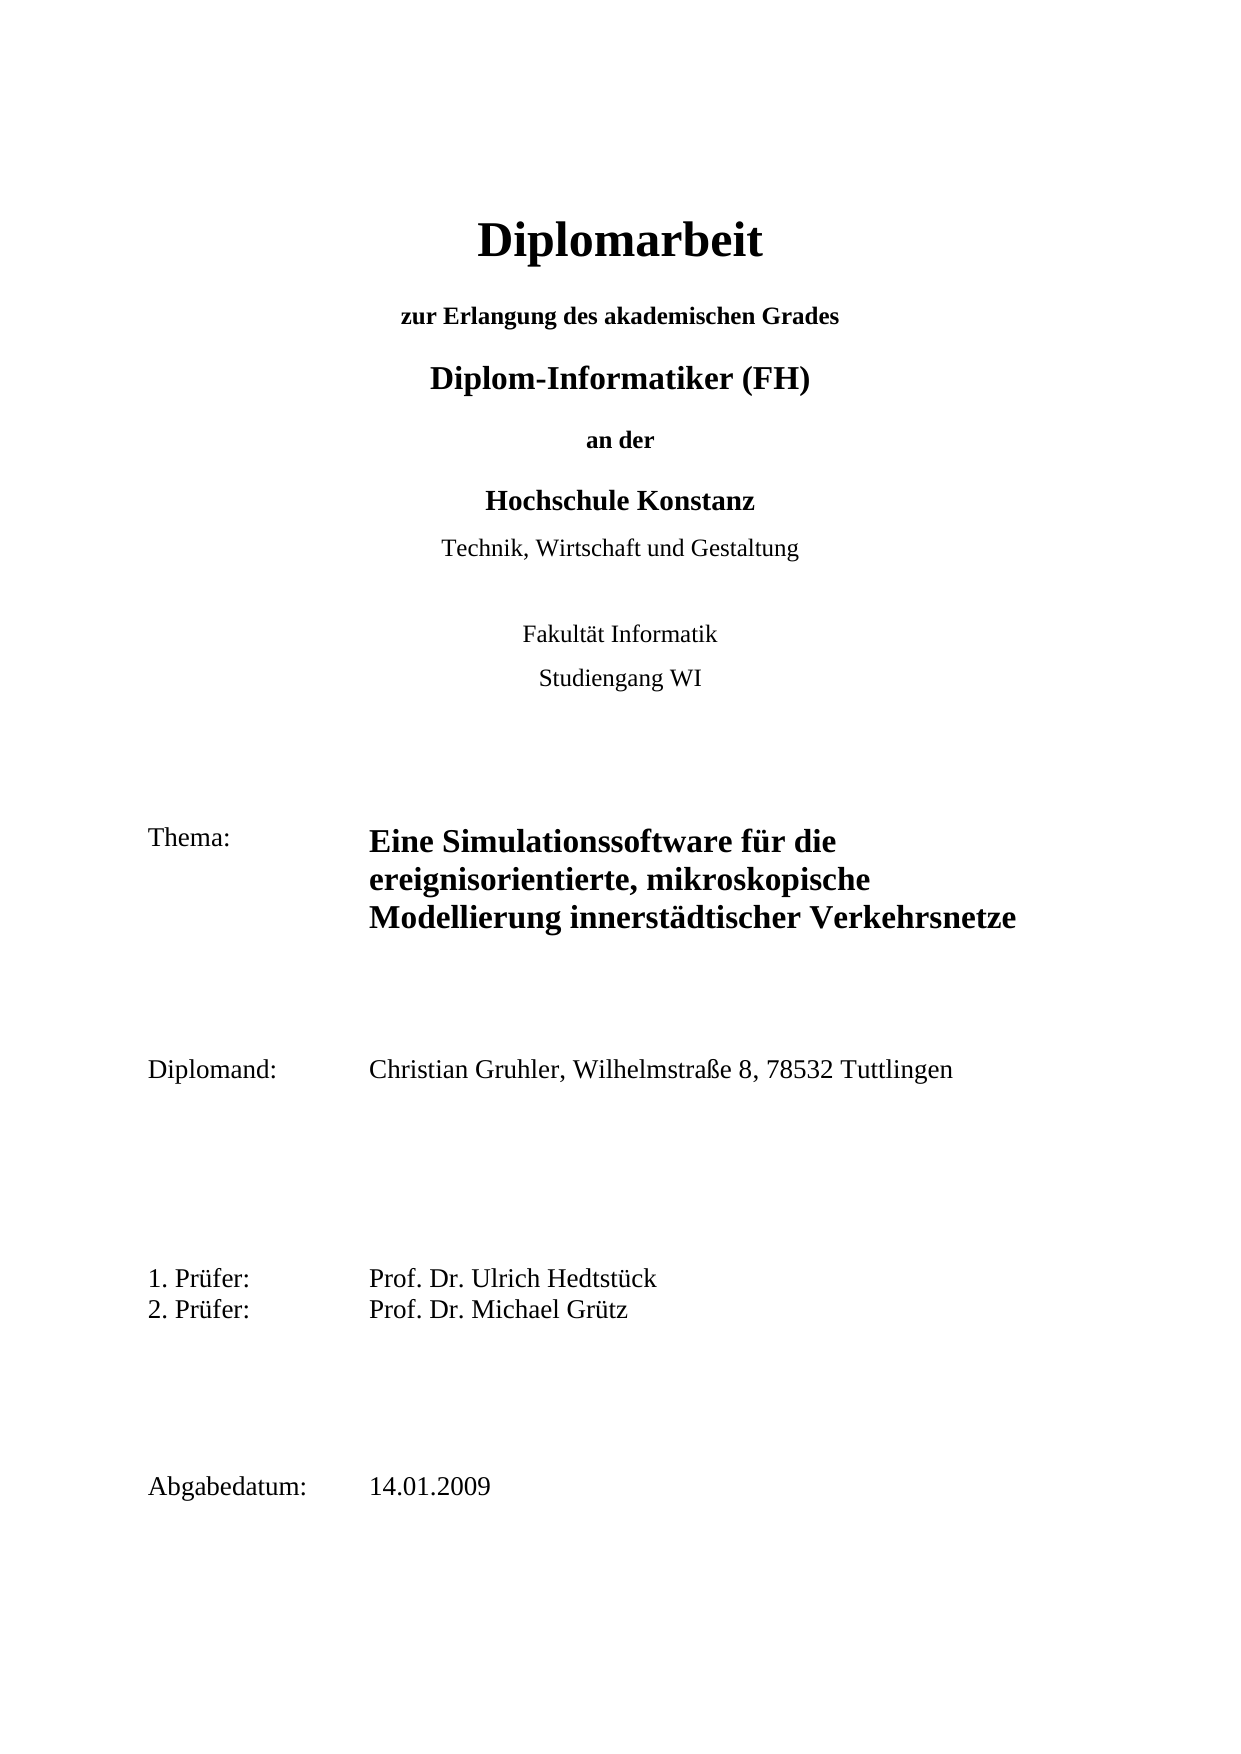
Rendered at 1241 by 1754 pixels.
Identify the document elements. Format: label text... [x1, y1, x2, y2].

text 1. Prüfer: Prof. Dr. Ulrich Hedtstück [148, 1262, 1092, 1293]
text Diplomarbeit [148, 210, 1092, 267]
text Technik, Wirtschaft und Gestaltung [148, 533, 1092, 562]
text Diplomand: Christian Gruhler, Wilhelmstraße 8, 78532 Tuttlingen [148, 1053, 1092, 1084]
text Fakultät Informatik [148, 619, 1092, 648]
text Abgabedatum: 14.01.2009 [148, 1470, 1092, 1501]
text an der [148, 426, 1092, 454]
text Eine Simulationssoftware für die ereignisorientierte, mikroskopische Modellierung innerstädtischer Verkehrsnetze [369, 821, 1022, 936]
text zur Erlangung des akademischen Grades [148, 301, 1092, 330]
text 2. Prüfer: Prof. Dr. Michael Grütz [148, 1293, 1092, 1324]
text Diplom-Informatiker (FH) [148, 358, 1092, 397]
text Thema: [148, 821, 1092, 938]
text Hochschule Konstanz [148, 483, 1092, 517]
text Studiengang WI [148, 663, 1092, 691]
